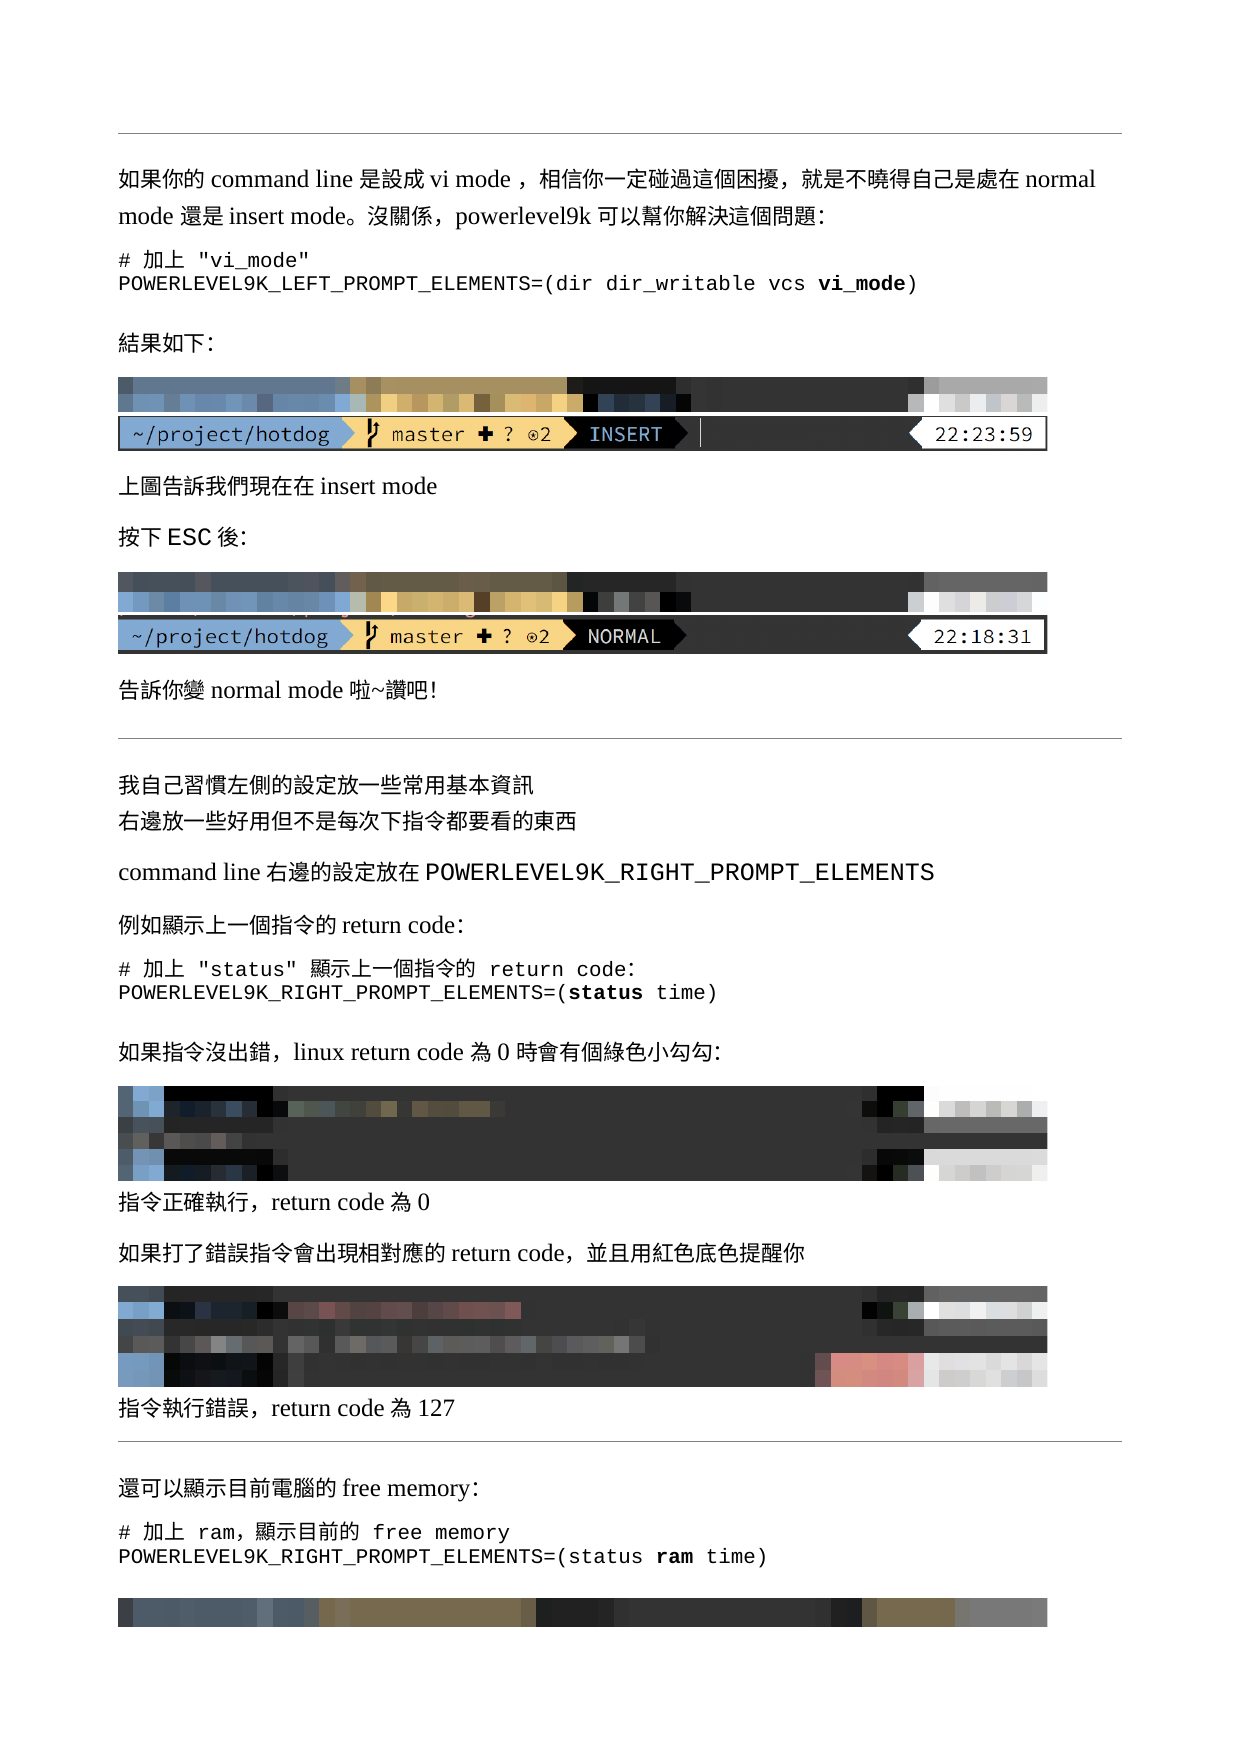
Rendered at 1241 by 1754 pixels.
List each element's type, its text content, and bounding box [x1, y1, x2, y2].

picture [118, 1086, 1048, 1181]
text POWERLEVEL9K_LEFT_PROMPT_ELEMENTS=(dir dir_writable vcs vi_mode) [118, 273, 1122, 297]
text 我自己習慣左側的設定放一些常用基本資訊 右邊放一些好用但不是每次下指令都要看的東西 [118, 768, 1122, 836]
text # 加上 "vi_mode" [118, 249, 1122, 273]
picture [118, 572, 1048, 612]
text 如果指令沒出錯，linux return code 為 0 時會有個綠色小勾勾： [118, 1035, 1122, 1067]
text 按下 ESC後： [118, 520, 1122, 553]
text 還可以顯示目前電腦的 free memory： [118, 1471, 1122, 1503]
picture [118, 416, 1048, 451]
text 結果如下： [118, 326, 1122, 358]
text 例如顯示上一個指令的 return code： [118, 908, 1122, 939]
text 指令執行錯誤，return code 為 127 [118, 1391, 1122, 1422]
text POWERLEVEL9K_RIGHT_PROMPT_ELEMENTS=(status time) [118, 982, 1122, 1006]
picture [118, 377, 1048, 412]
picture [118, 615, 1048, 654]
text POWERLEVEL9K_RIGHT_PROMPT_ELEMENTS=(status ram time) [118, 1546, 1122, 1569]
picture [118, 1286, 1048, 1387]
picture [118, 1598, 1048, 1627]
text 如果你的 command line 是設成 vi mode ，相信你一定碰過這個困擾，就是不曉得自己是處在 normal mode 還是 insert mode。沒關係，powerlevel9k 可以幫你解決這個問題： [118, 162, 1122, 230]
text 上圖告訴我們現在在 insert mode [118, 469, 1122, 501]
text command line 右邊的設定放在 POWERLEVEL9K_RIGHT_PROMPT_ELEMENTS [118, 855, 1122, 888]
text 指令正確執行，return code 為 0 [118, 1185, 1122, 1217]
text # 加上 ram，顯示目前的 free memory [118, 1522, 1122, 1546]
text 告訴你變 normal mode 啦~讚吧！ [118, 673, 1122, 704]
text 如果打了錯誤指令會出現相對應的 return code，並且用紅色底色提醒你 [118, 1236, 1122, 1267]
text # 加上 "status" 顯示上一個指令的 return code： [118, 959, 1122, 982]
